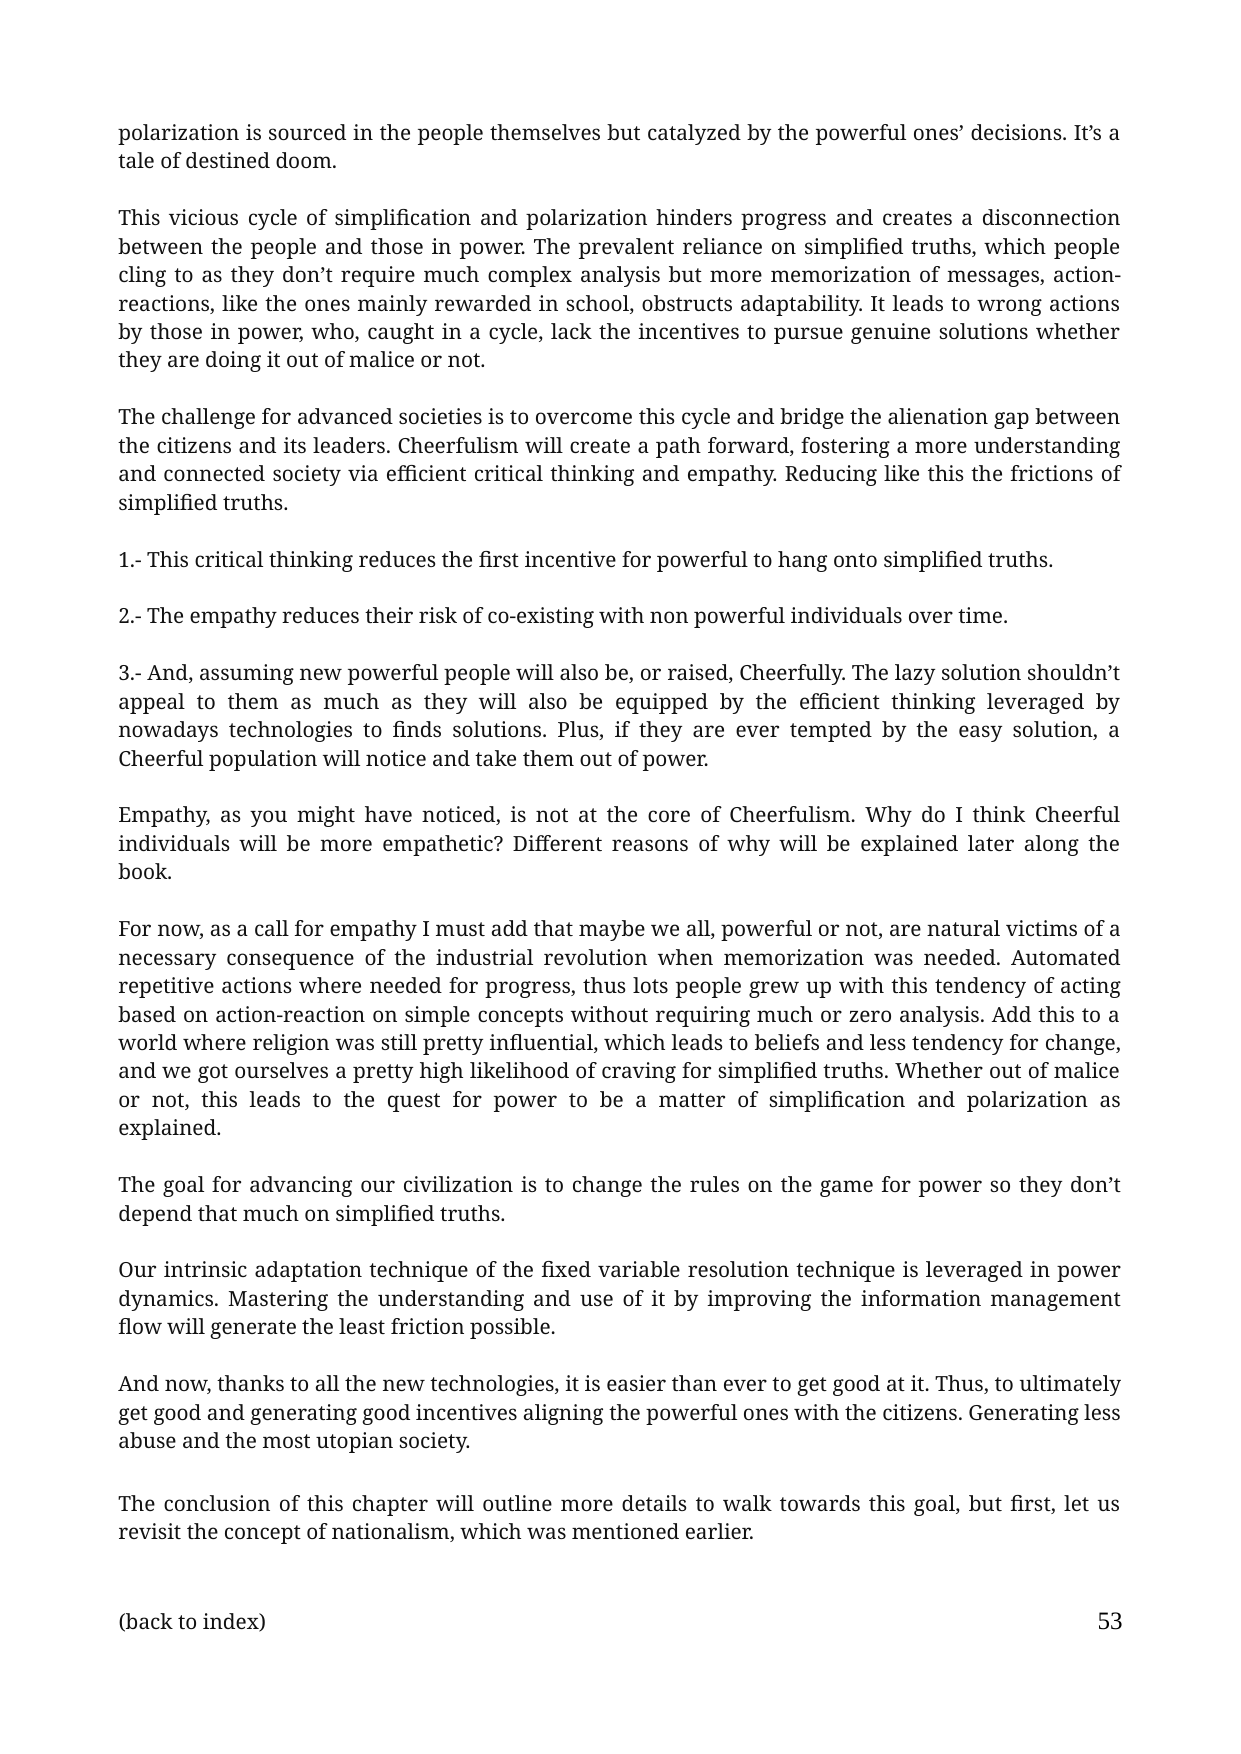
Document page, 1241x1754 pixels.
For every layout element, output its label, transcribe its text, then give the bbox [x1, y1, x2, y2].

text 2.- The empathy reduces their risk of co-existing with non powerful individuals over time. [118, 602, 1122, 630]
text For now, as a call for empathy I must add that maybe we all, powerful or not, are natural victims of a necessary consequence of the industrial revolution when memorization was needed. Automated repetitive actions where needed for progress, thus lots people grew up with this tendency of acting based on action-reaction on simple concepts without requiring much or zero analysis. Add this to a world where religion was still pretty influential, which leads to beliefs and less tendency for change, and we got ourselves a pretty high likelihood of craving for simplified truths. Whether out of malice or not, this leads to the quest for power to be a matter of simplification and polarization as explained. [118, 914, 1122, 1142]
text 3.- And, assuming new powerful people will also be, or raised, Cheerfully. The lazy solution shouldn’t appeal to them as much as they will also be equipped by the efficient thinking leveraged by nowadays technologies to finds solutions. Plus, if they are ever tempted by the easy solution, a Cheerful population will notice and take them out of power. [118, 658, 1122, 772]
text The conclusion of this chapter will outline more details to walk towards this goal, but first, let us revisit the concept of nationalism, which was mentioned earlier. [118, 1489, 1122, 1546]
text This vicious cycle of simplification and polarization hinders progress and creates a disconnection between the people and those in power. The prevalent reliance on simplified truths, which people cling to as they don’t require much complex analysis but more memorization of messages, action-reactions, like the ones mainly rewarded in school, obstructs adaptability. It leads to wrong actions by those in power, who, caught in a cycle, lack the incentives to pursue genuine solutions whether they are doing it out of malice or not. [118, 203, 1122, 374]
text Our intrinsic adaptation technique of the fixed variable resolution technique is leveraged in power dynamics. Mastering the understanding and use of it by improving the information management flow will generate the least friction possible. [118, 1256, 1122, 1341]
text The challenge for advanced societies is to overcome this cycle and bridge the alienation gap between the citizens and its leaders. Cheerfulism will create a path forward, fostering a more understanding and connected society via efficient critical thinking and empathy. Reducing like this the frictions of simplified truths. [118, 402, 1122, 516]
text 1.- This critical thinking reduces the first incentive for powerful to hang onto simplified truths. [118, 545, 1122, 573]
text Empathy, as you might have noticed, is not at the core of Cheerfulism. Why do I think Cheerful individuals will be more empathetic? Different reasons of why will be explained later along the book. [118, 801, 1122, 886]
text And now, thanks to all the new technologies, it is easier than ever to get good at it. Thus, to ultimately get good and generating good incentives aligning the powerful ones with the citizens. Generating less abuse and the most utopian society. [118, 1369, 1122, 1455]
text The goal for advancing our civilization is to change the rules on the game for power so they don’t depend that much on simplified truths. [118, 1170, 1122, 1227]
text polarization is sourced in the people themselves but catalyzed by the powerful ones’ decisions. It’s a tale of destined doom. [118, 118, 1122, 175]
